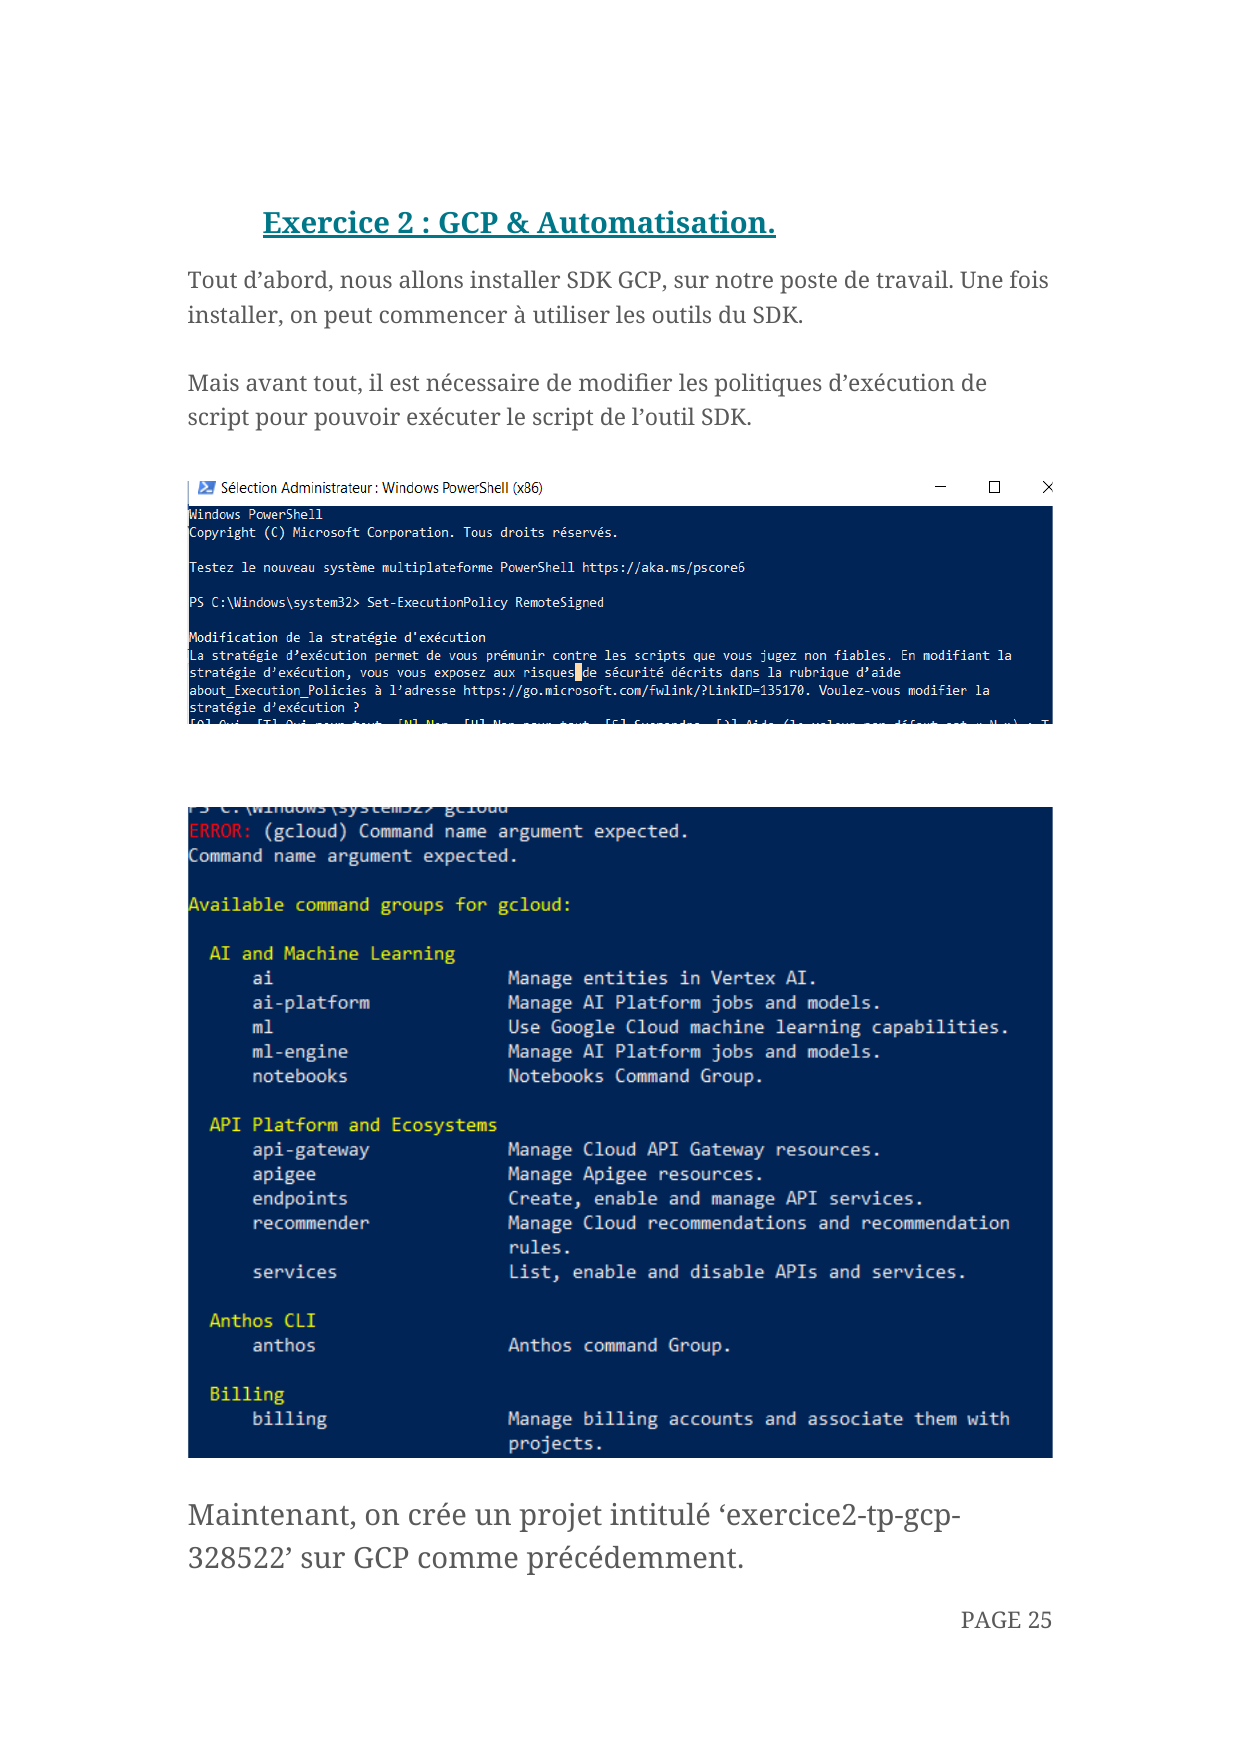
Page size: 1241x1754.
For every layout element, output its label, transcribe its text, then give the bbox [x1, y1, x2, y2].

text Maintenant, on crée un projet intitulé ‘exercice2-tp-gcp-328522’ sur GCP comme précédemment. [187, 1494, 1053, 1577]
subtitle Exercice 2 : GCP & Automatisation. [187, 202, 1053, 242]
text Mais avant tout, il est nécessaire de modifier les politiques d’exécution de script pour pouvoir exécuter le script de l’outil SDK. [187, 366, 1053, 432]
text Tout d’abord, nous allons installer SDK GCP, sur notre poste de travail. Une fois installer, on peut commencer à utiliser les outils du SDK. [187, 264, 1053, 330]
